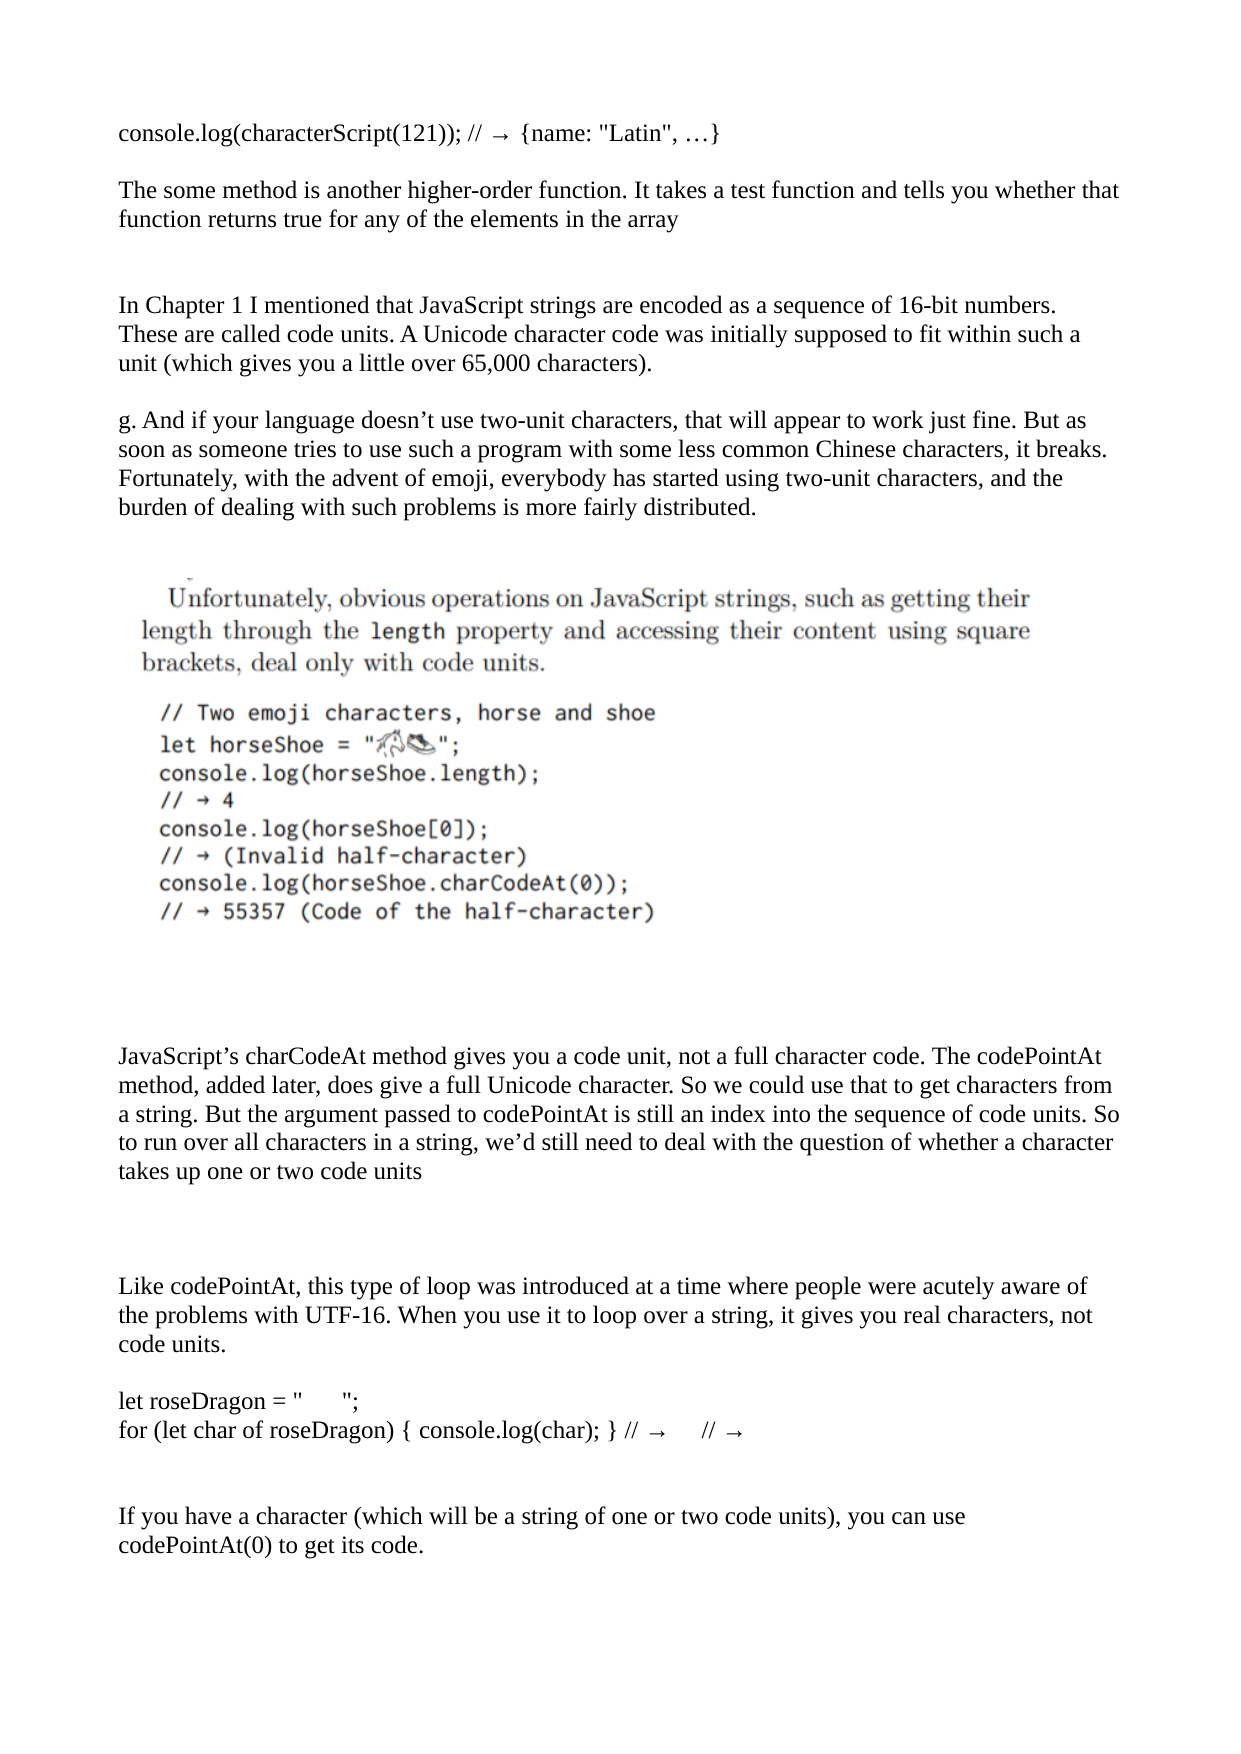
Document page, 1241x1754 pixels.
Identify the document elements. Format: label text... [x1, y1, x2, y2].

text let roseDragon = "🌹🐉"; [118, 1386, 1122, 1415]
text console.log(characterScript(121)); // → {name: "Latin", …} [118, 118, 1122, 147]
text g. And if your language doesn’t use two-unit characters, that will appear to work just fine. But as soon as someone tries to use such a program with some less common Chinese characters, it breaks. Fortunately, with the advent of emoji, everybody has started using two-unit characters, and the burden of dealing with such problems is more fairly distributed. [118, 406, 1122, 521]
text JavaScript’s charCodeAt method gives you a code unit, not a full character code. The codePointAt method, added later, does give a full Unicode character. So we could use that to get characters from a string. But the argument passed to codePointAt is still an index into the sequence of code units. So to run over all characters in a string, we’d still need to deal with the question of whether a character takes up one or two code units [118, 1041, 1122, 1185]
picture [118, 578, 1123, 927]
text If you have a character (which will be a string of one or two code units), you can use codePointAt(0) to get its code. [118, 1501, 1122, 1559]
text The some method is another higher-order function. It takes a test function and tells you whether that function returns true for any of the elements in the array [118, 176, 1122, 233]
text In Chapter 1 I mentioned that JavaScript strings are encoded as a sequence of 16-bit numbers. These are called code units. A Unicode character code was initially supposed to fit within such a unit (which gives you a little over 65,000 characters). [118, 291, 1122, 377]
text for (let char of roseDragon) { console.log(char); } // → 🌹 // → 🐉 [118, 1415, 1122, 1444]
text Like codePointAt, this type of loop was introduced at a time where people were acutely aware of the problems with UTF-16. When you use it to loop over a string, it gives you real characters, not code units. [118, 1271, 1122, 1357]
